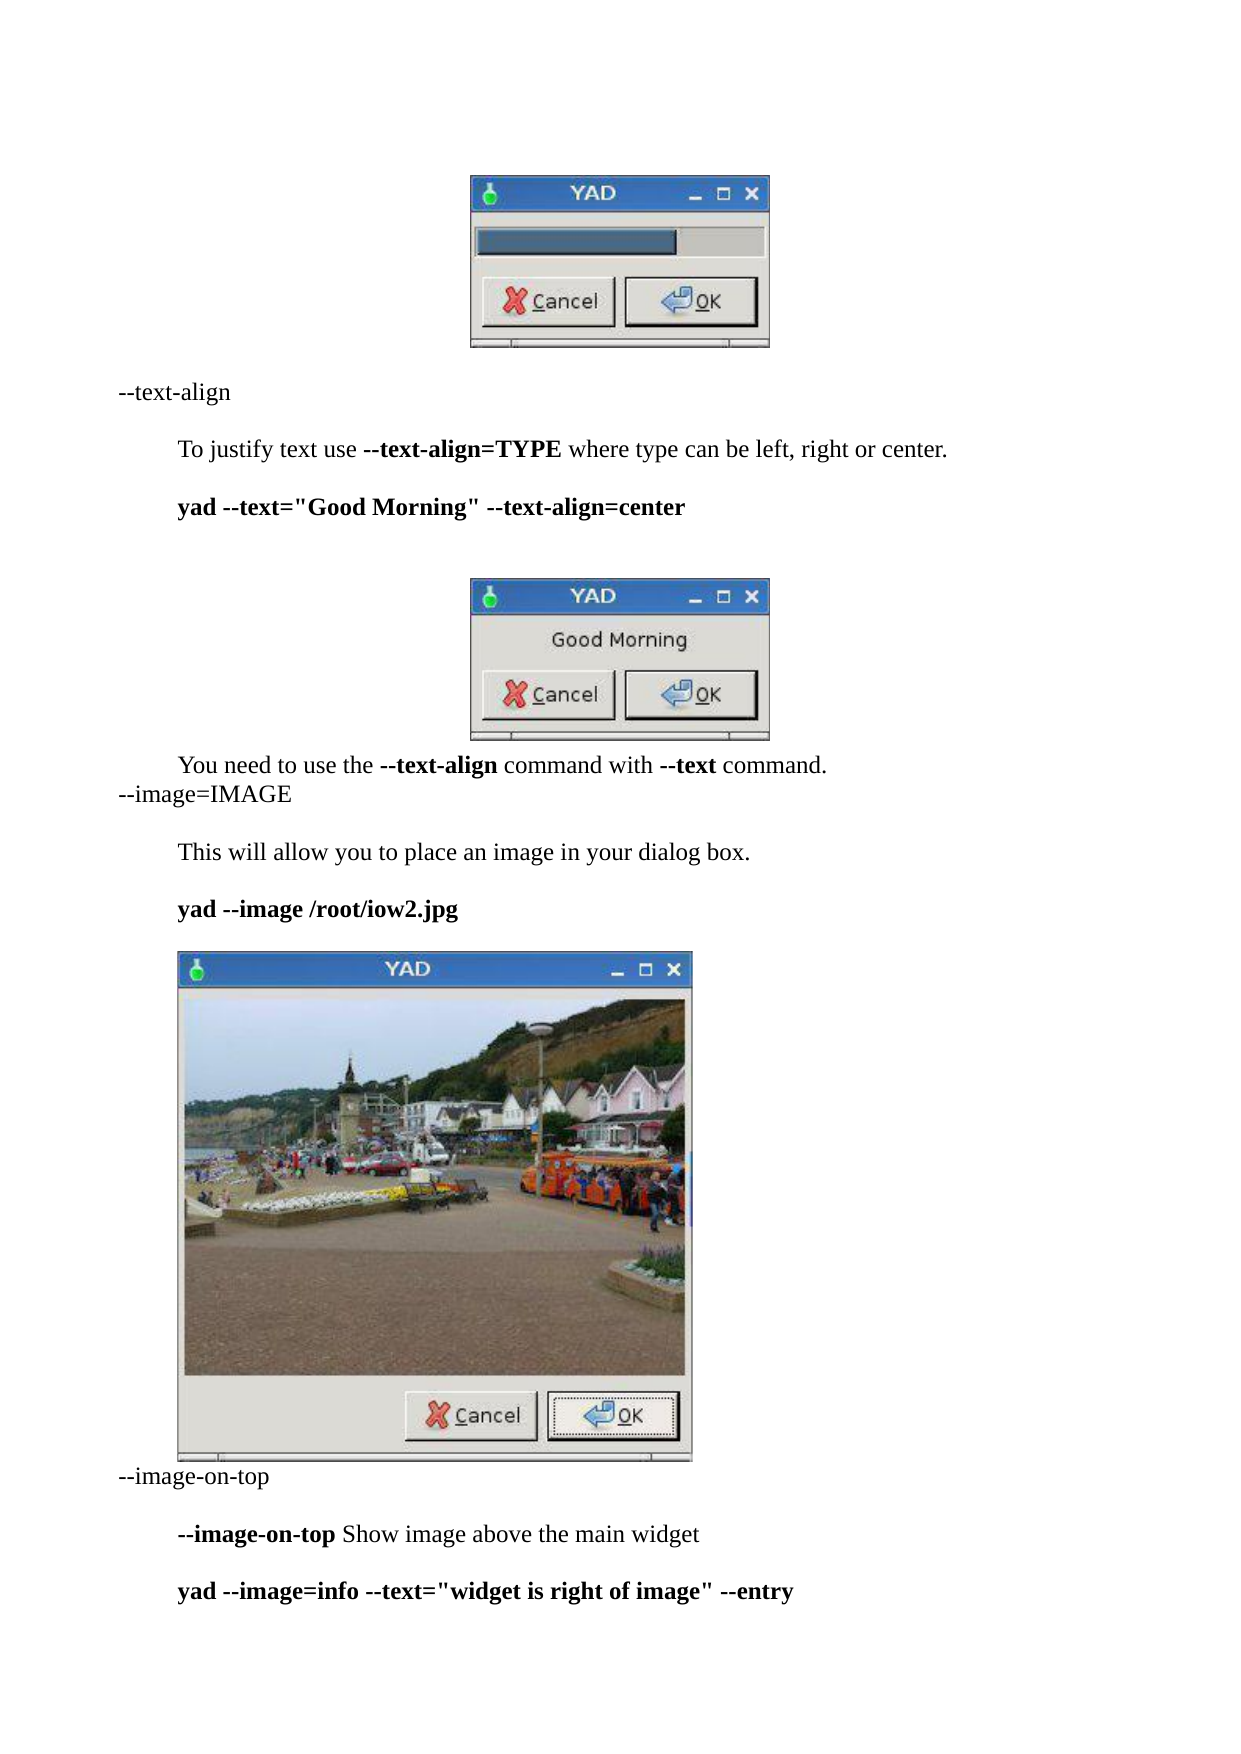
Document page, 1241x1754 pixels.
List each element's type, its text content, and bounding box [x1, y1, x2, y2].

list [177, 118, 1122, 176]
list --image-on-top Show image above the main widget yad --image=info --text="widget is right of image" --entry [177, 1490, 1122, 1634]
subtitle --text-align [118, 377, 1122, 406]
picture [470, 175, 770, 348]
list To justify text use --text-align=TYPE where type can be left, right or center. yad --text="Good Morning" --text-align=center [177, 406, 1122, 578]
list This will allow you to place an image in your dialog box. yad --image /root/iow2.jpg [177, 808, 1122, 1461]
picture [177, 951, 693, 1462]
picture [470, 578, 770, 741]
subtitle --image-on-top [118, 1461, 1122, 1490]
list You need to use the --text-align command with --text command. [177, 751, 1122, 779]
subtitle --image=IMAGE [118, 779, 1122, 808]
